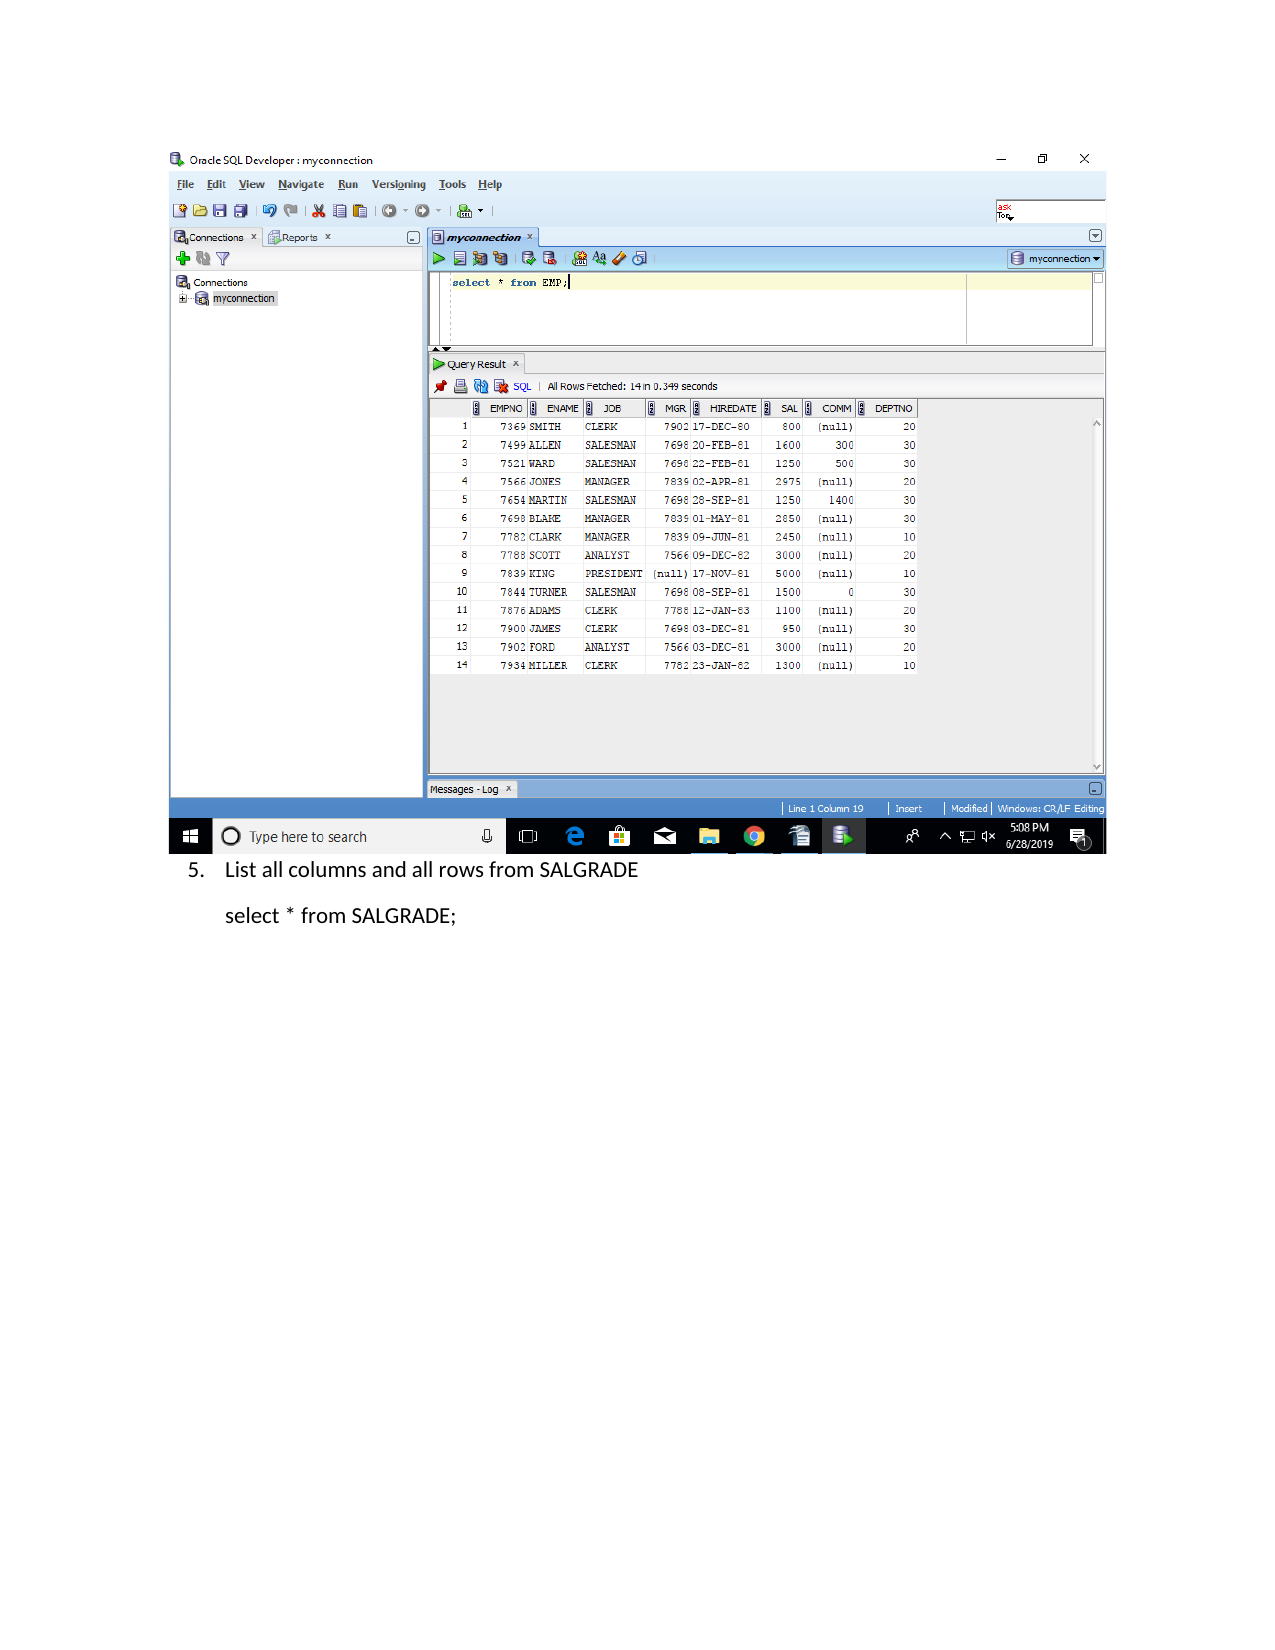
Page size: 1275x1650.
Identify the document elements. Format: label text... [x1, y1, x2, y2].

picture [168, 150, 1107, 854]
list select * from SALGRADE; [187, 902, 1125, 929]
list List all columns and all rows from SALGRADE [187, 150, 1125, 883]
